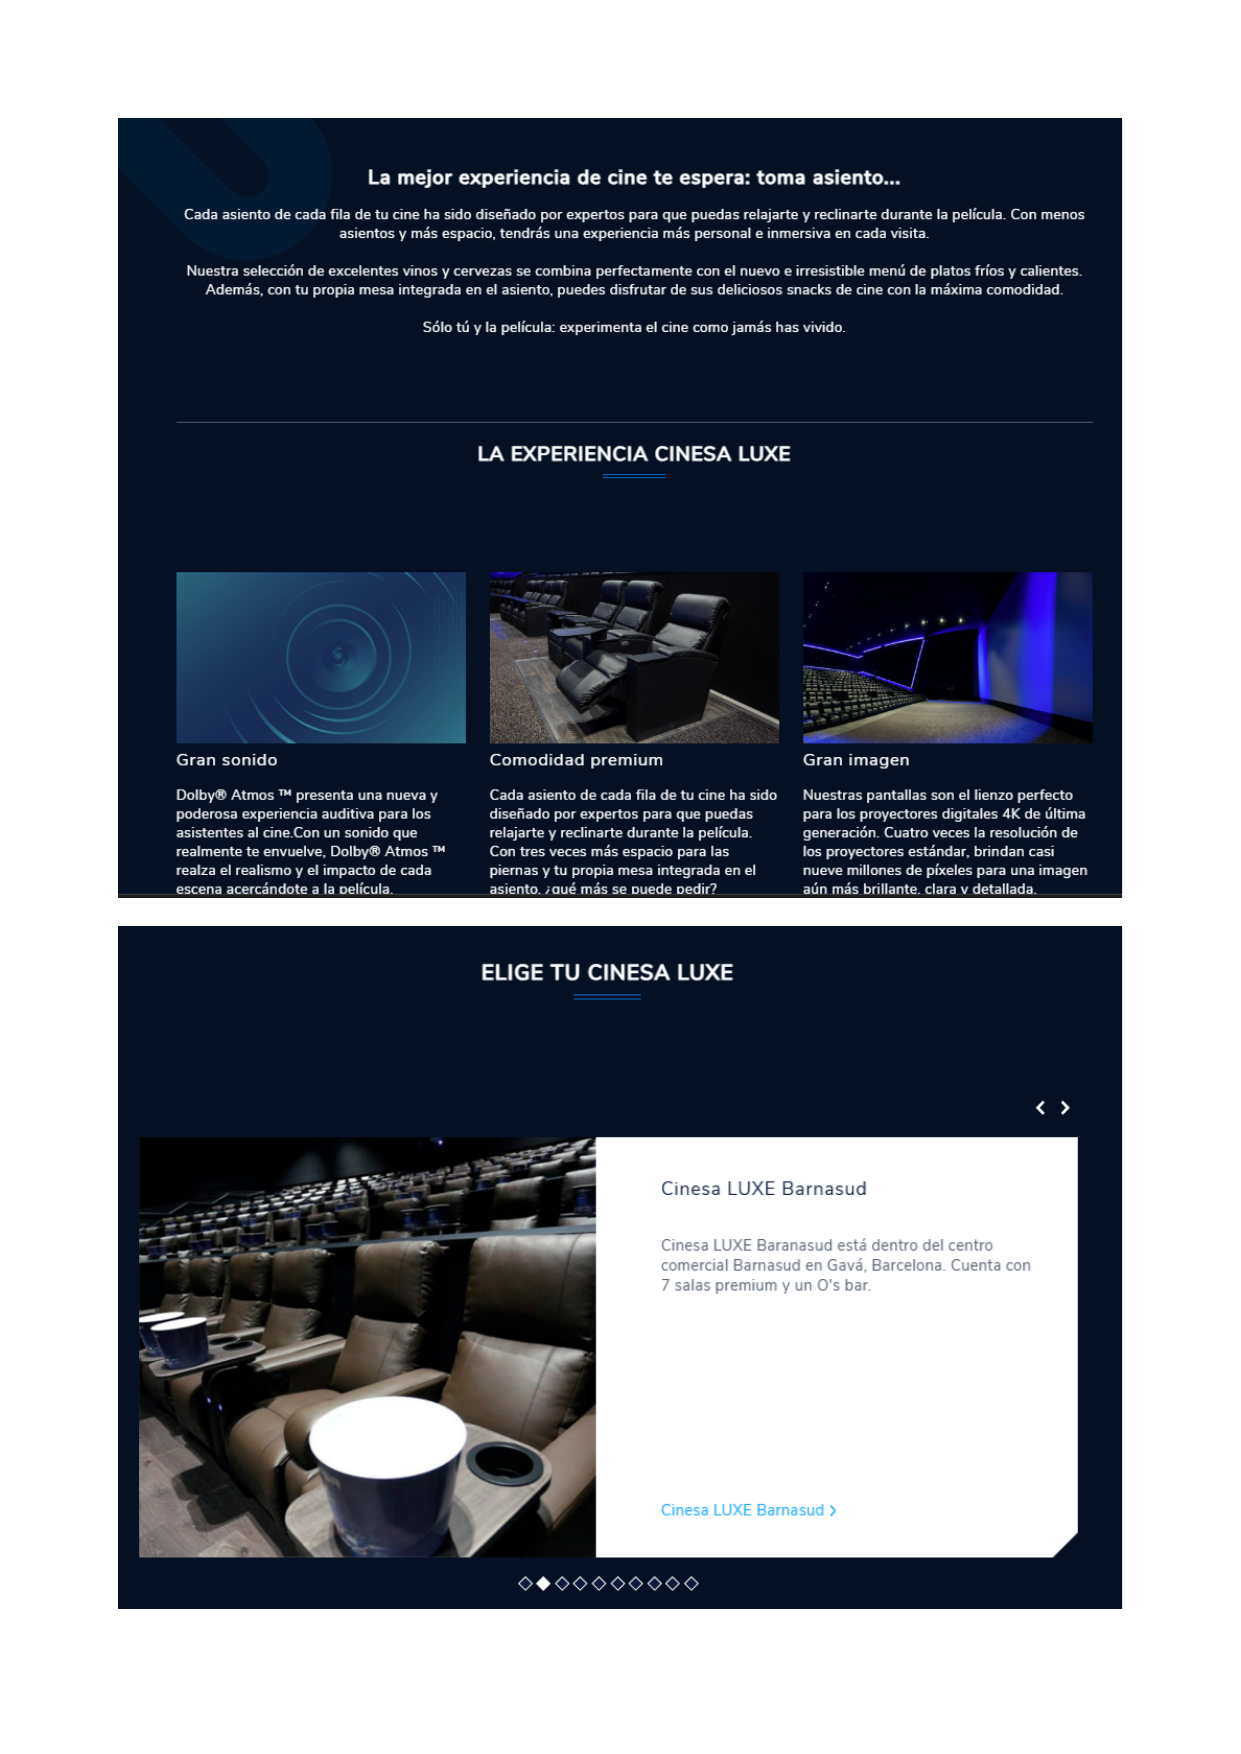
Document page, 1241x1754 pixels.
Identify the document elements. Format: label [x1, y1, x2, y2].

picture [118, 926, 1123, 1609]
picture [118, 118, 1123, 898]
